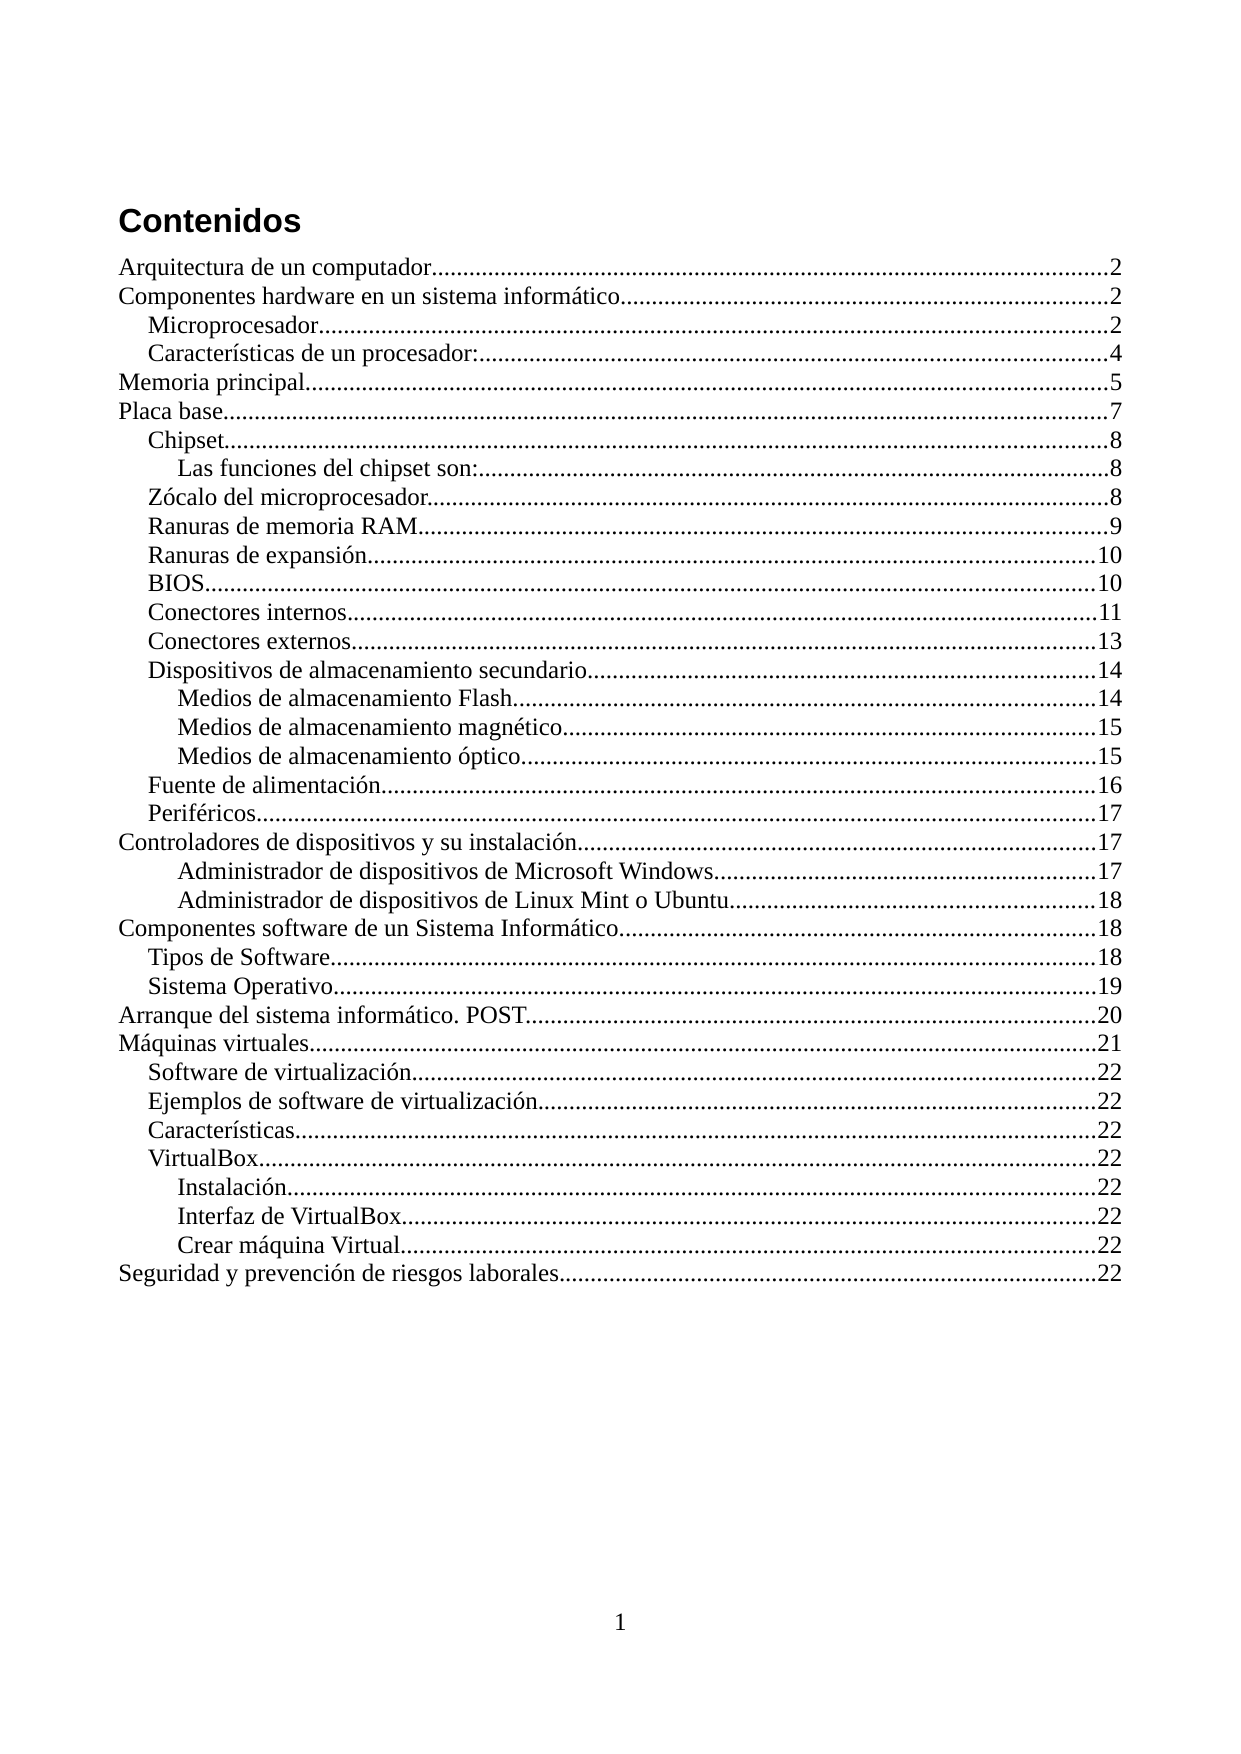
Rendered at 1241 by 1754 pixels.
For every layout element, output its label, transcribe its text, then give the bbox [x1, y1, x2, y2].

text BIOS. 10 [148, 568, 1122, 597]
text Arquitectura de un computador 2 [118, 252, 1122, 281]
text Administrador de dispositivos de Linux Mint o Ubuntu. 18 [177, 885, 1122, 913]
text Componentes software de un Sistema Informático. 18 [118, 913, 1122, 942]
text Máquinas virtuales. 21 [118, 1028, 1122, 1057]
text Ranuras de memoria RAM. 9 [148, 511, 1122, 540]
text Zócalo del microprocesador. 8 [148, 482, 1122, 511]
text Controladores de dispositivos y su instalación. 17 [118, 827, 1122, 856]
text Software de virtualización. 22 [148, 1057, 1122, 1086]
text Arranque del sistema informático. POST. 20 [118, 1000, 1122, 1028]
text Características. 22 [148, 1115, 1122, 1143]
text Interfaz de VirtualBox 22 [177, 1201, 1122, 1230]
text Ejemplos de software de virtualización. 22 [148, 1086, 1122, 1115]
text Dispositivos de almacenamiento secundario. 14 [148, 655, 1122, 683]
text Fuente de alimentación. 16 [148, 770, 1122, 798]
text Sistema Operativo. 19 [148, 971, 1122, 1000]
text Conectores externos. 13 [148, 626, 1122, 655]
text Instalación 22 [177, 1172, 1122, 1201]
text Periféricos. 17 [148, 798, 1122, 827]
text Conectores internos. 11 [148, 597, 1122, 626]
text Ranuras de expansión. 10 [148, 540, 1122, 568]
text Componentes hardware en un sistema informático. 2 [118, 281, 1122, 310]
text Chipset 8 [148, 425, 1122, 453]
text Seguridad y prevención de riesgos laborales. 22 [118, 1258, 1122, 1287]
text Características de un procesador: 4 [148, 338, 1122, 367]
text Crear máquina Virtual. 22 [177, 1230, 1122, 1258]
subtitle Contenidos [118, 201, 1122, 240]
text Medios de almacenamiento óptico. 15 [177, 741, 1122, 770]
text Tipos de Software. 18 [148, 942, 1122, 971]
text Administrador de dispositivos de Microsoft Windows. 17 [177, 856, 1122, 885]
text Medios de almacenamiento Flash. 14 [177, 683, 1122, 712]
text VirtualBox. 22 [148, 1143, 1122, 1172]
text Placa base 7 [118, 396, 1122, 425]
text Medios de almacenamiento magnético. 15 [177, 712, 1122, 741]
text Las funciones del chipset son: 8 [177, 453, 1122, 482]
text Memoria principal. 5 [118, 367, 1122, 396]
text Microprocesador 2 [148, 310, 1122, 338]
